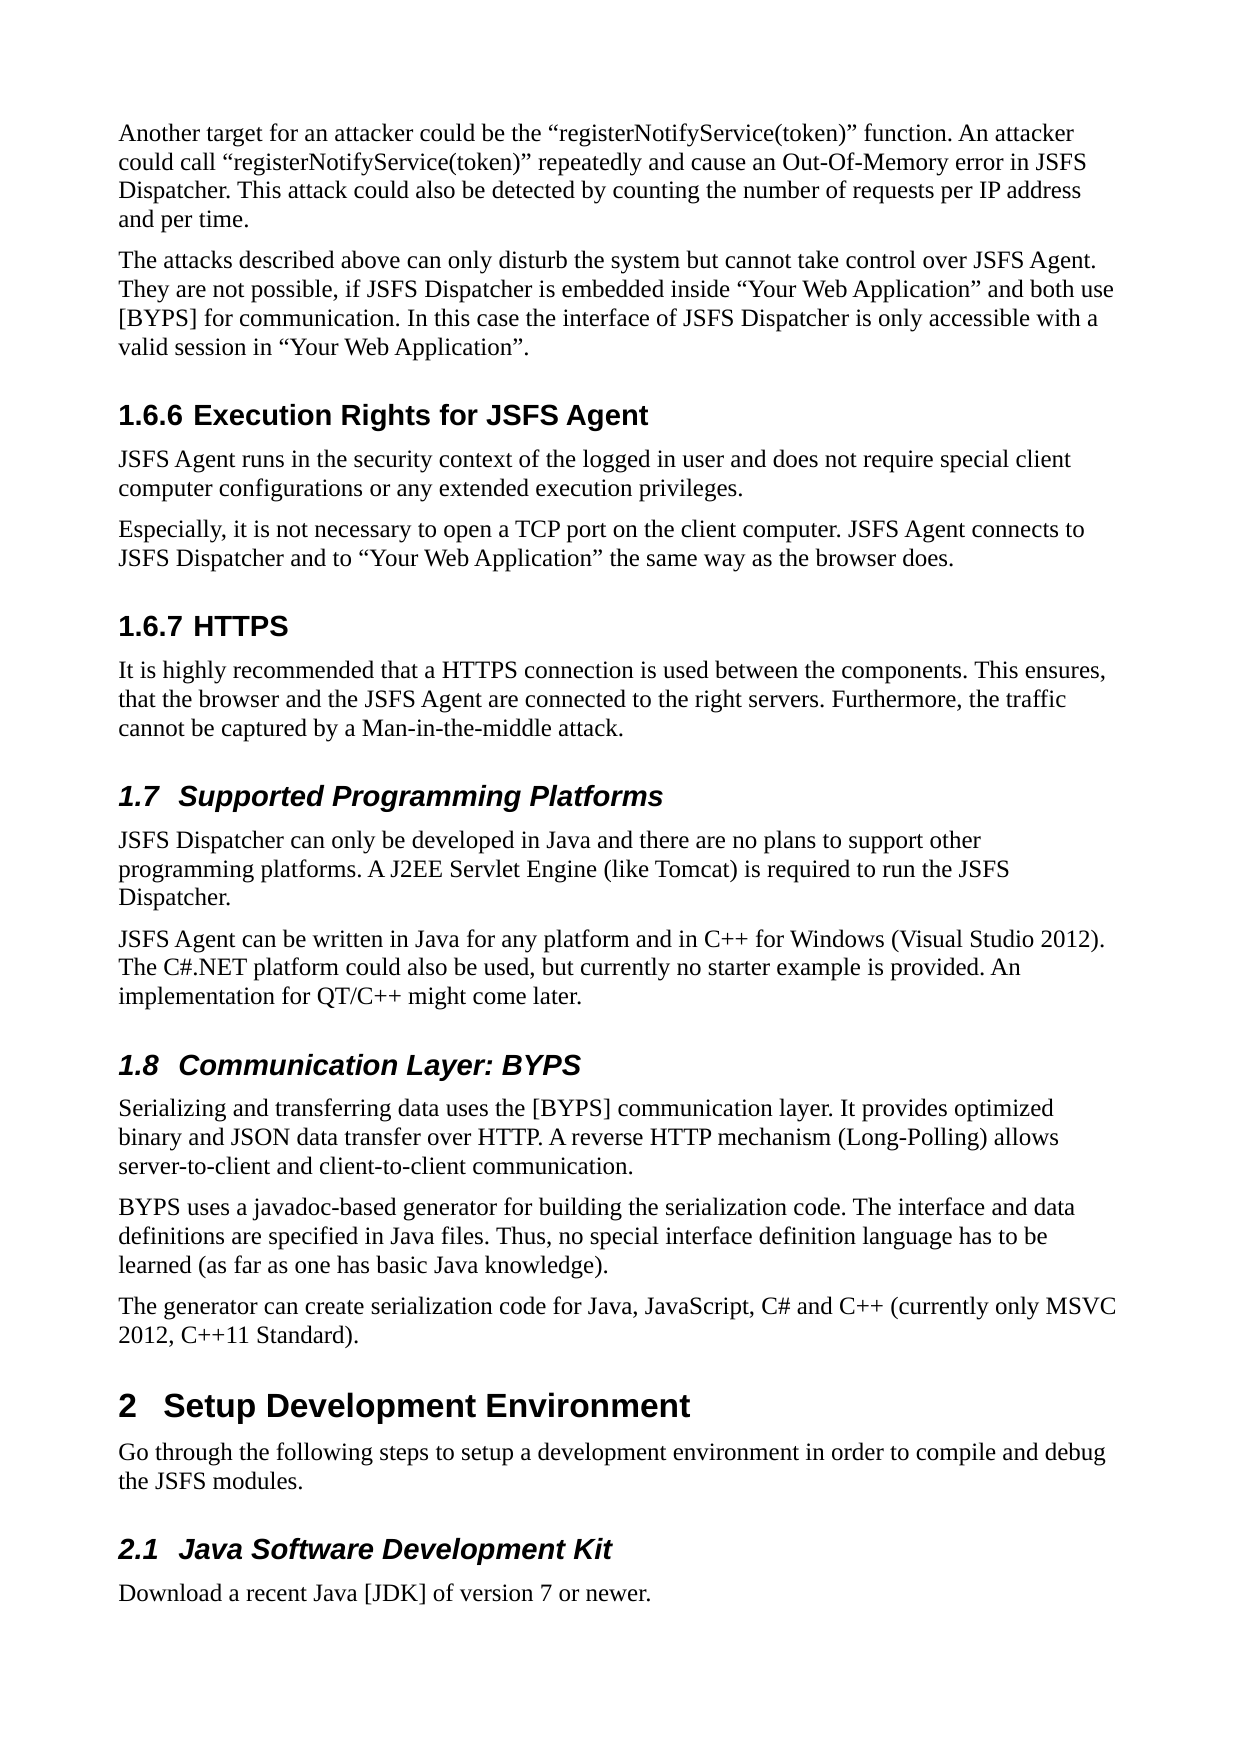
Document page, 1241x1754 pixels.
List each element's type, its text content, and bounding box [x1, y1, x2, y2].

text JSFS Agent runs in the security context of the logged in user and does not require special client computer configurations or any extended execution privileges. [118, 444, 1122, 502]
text Go through the following steps to setup a development environment in order to compile and debug the JSFS modules. [118, 1437, 1122, 1495]
subtitle Java Software Development Kit [118, 1532, 1122, 1566]
text BYPS uses a javadoc-based generator for building the serialization code. The interface and data definitions are specified in Java files. Thus, no special interface definition language has to be learned (as far as one has basic Java knowledge). [118, 1192, 1122, 1278]
subtitle Execution Rights for JSFS Agent [118, 398, 1122, 432]
text JSFS Dispatcher can only be developed in Java and there are no plans to support other programming platforms. A J2EE Servlet Engine (like Tomcat) is required to run the JSFS Dispatcher. [118, 825, 1122, 911]
text It is highly recommended that a HTTPS connection is used between the components. This ensures, that the browser and the JSFS Agent are connected to the right servers. Furthermore, the traffic cannot be captured by a Man-in-the-middle attack. [118, 655, 1122, 741]
text JSFS Agent can be written in Java for any platform and in C++ for Windows (Visual Studio 2012). The C#.NET platform could also be used, but currently no starter example is provided. An implementation for QT/C++ might come later. [118, 924, 1122, 1010]
text Especially, it is not necessary to open a TCP port on the client computer. JSFS Agent connects to JSFS Dispatcher and to “Your Web Application” the same way as the browser does. [118, 514, 1122, 572]
subtitle HTTPS [118, 609, 1122, 643]
text Another target for an attacker could be the “registerNotifyService(token)” function. An attacker could call “registerNotifyService(token)” repeatedly and cause an Out-Of-Memory error in JSFS Dispatcher. This attack could also be detected by counting the number of requests per IP address and per time. [118, 118, 1122, 233]
subtitle Communication Layer: BYPS [118, 1047, 1122, 1081]
subtitle Supported Programming Platforms [118, 779, 1122, 812]
text Download a recent Java [JDK] of version 7 or newer. [118, 1578, 1122, 1607]
text Serializing and transferring data uses the [BYPS] communication layer. It provides optimized binary and JSON data transfer over HTTP. A reverse HTTP mechanism (Long-Polling) allows server-to-client and client-to-client communication. [118, 1093, 1122, 1180]
subtitle Setup Development Environment [118, 1386, 1122, 1425]
text The attacks described above can only disturb the system but cannot take control over JSFS Agent. They are not possible, if JSFS Dispatcher is embedded inside “Your Web Application” and both use [BYPS] for communication. In this case the interface of JSFS Dispatcher is only accessible with a valid session in “Your Web Application”. [118, 246, 1122, 361]
text The generator can create serialization code for Java, JavaScript, C# and C++ (currently only MSVC 2012, C++11 Standard). [118, 1291, 1122, 1348]
